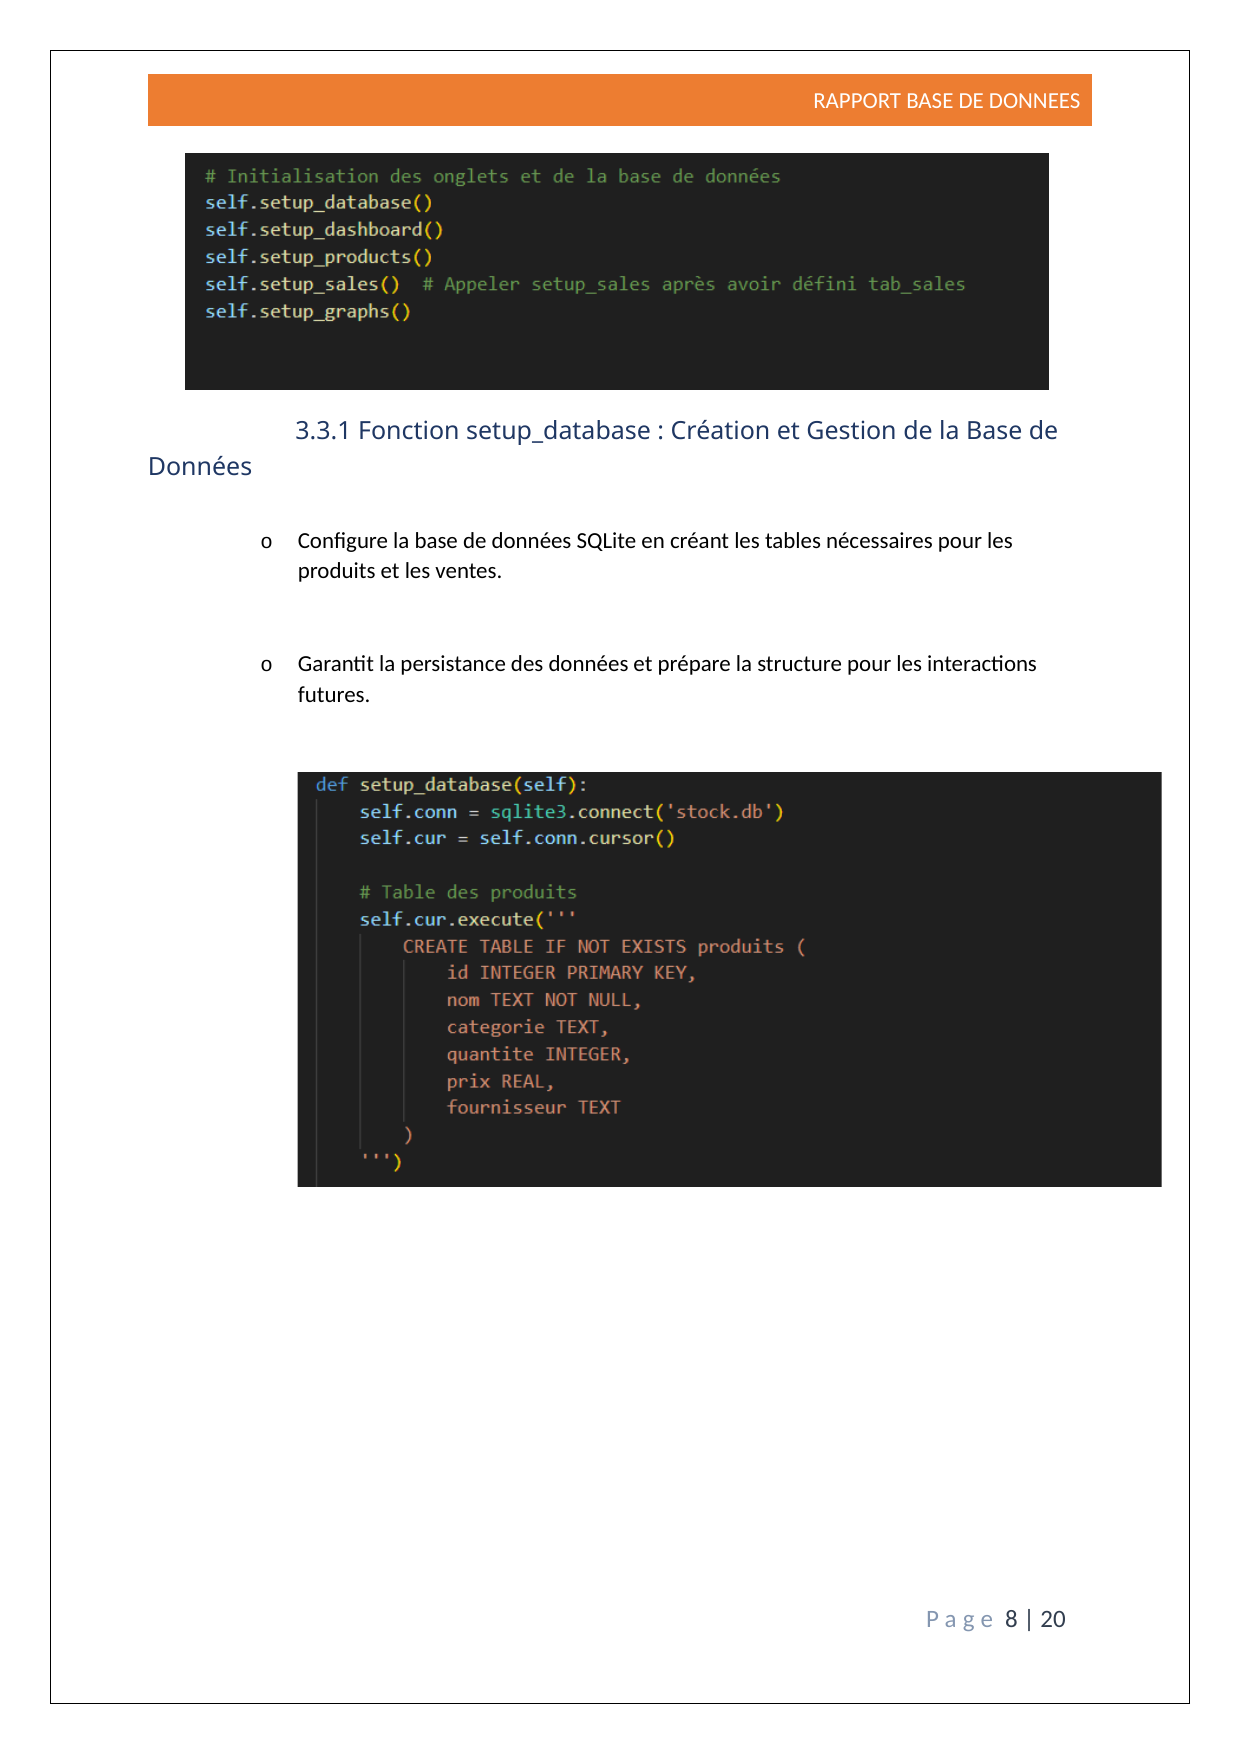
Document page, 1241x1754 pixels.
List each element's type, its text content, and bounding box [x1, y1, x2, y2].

list Garantit la persistance des données et prépare la structure pour les interactions futures. [260, 649, 1092, 708]
list Configure la base de données SQLite en créant les tables nécessaires pour les produits et les ventes. [260, 526, 1092, 584]
subtitle 3.3.1 Fonction setup_database : Création et Gestion de la Base de Données [148, 412, 1092, 483]
